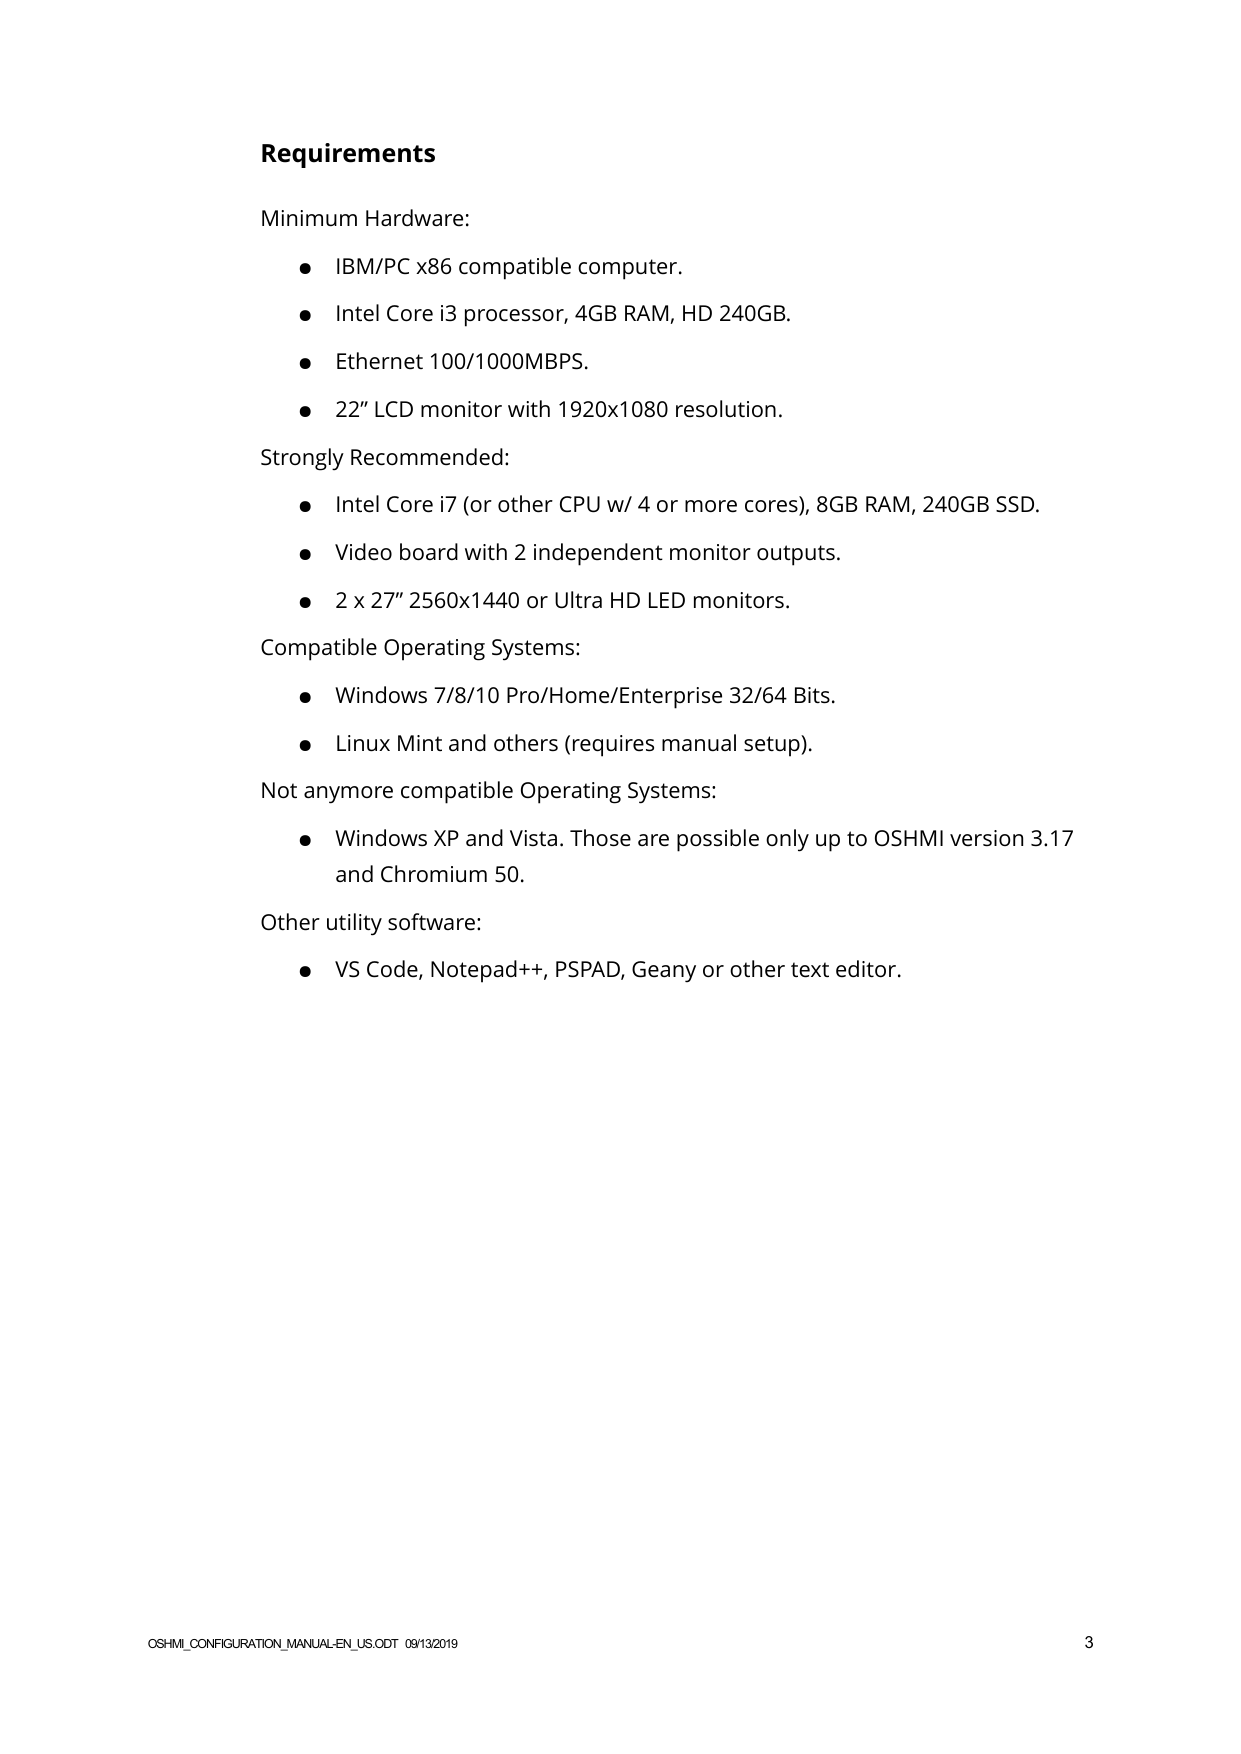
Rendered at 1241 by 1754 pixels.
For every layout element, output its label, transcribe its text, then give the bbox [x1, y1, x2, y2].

list 2 x 27” 2560x1440 or Ultra HD LED monitors. [298, 584, 1093, 614]
text Compatible Operating Systems: [260, 632, 1093, 662]
text Not anymore compatible Operating Systems: [260, 775, 1093, 805]
list 22” LCD monitor with 1920x1080 resolution. [298, 394, 1093, 423]
list Video board with 2 independent monitor outputs. [298, 537, 1093, 567]
list Windows XP and Vista. Those are possible only up to OSHMI version 3.17 and Chromium 50. [298, 823, 1093, 889]
list Intel Core i3 processor, 4GB RAM, HD 240GB. [298, 298, 1093, 328]
text Other utility software: [260, 907, 1093, 936]
subtitle Requirements [260, 136, 1093, 170]
list Windows 7/8/10 Pro/Home/Enterprise 32/64 Bits. [298, 680, 1093, 710]
text Minimum Hardware: [260, 203, 1093, 233]
text Strongly Recommended: [260, 441, 1093, 471]
list Ethernet 100/1000MBPS. [298, 346, 1093, 376]
list Intel Core i7 (or other CPU w/ 4 or more cores), 8GB RAM, 240GB SSD. [298, 489, 1093, 519]
list IBM/PC x86 compatible computer. [298, 251, 1093, 280]
list VS Code, Notepad++, PSPAD, Geany or other text editor. [298, 954, 1093, 984]
list Linux Mint and others (requires manual setup). [298, 728, 1093, 757]
